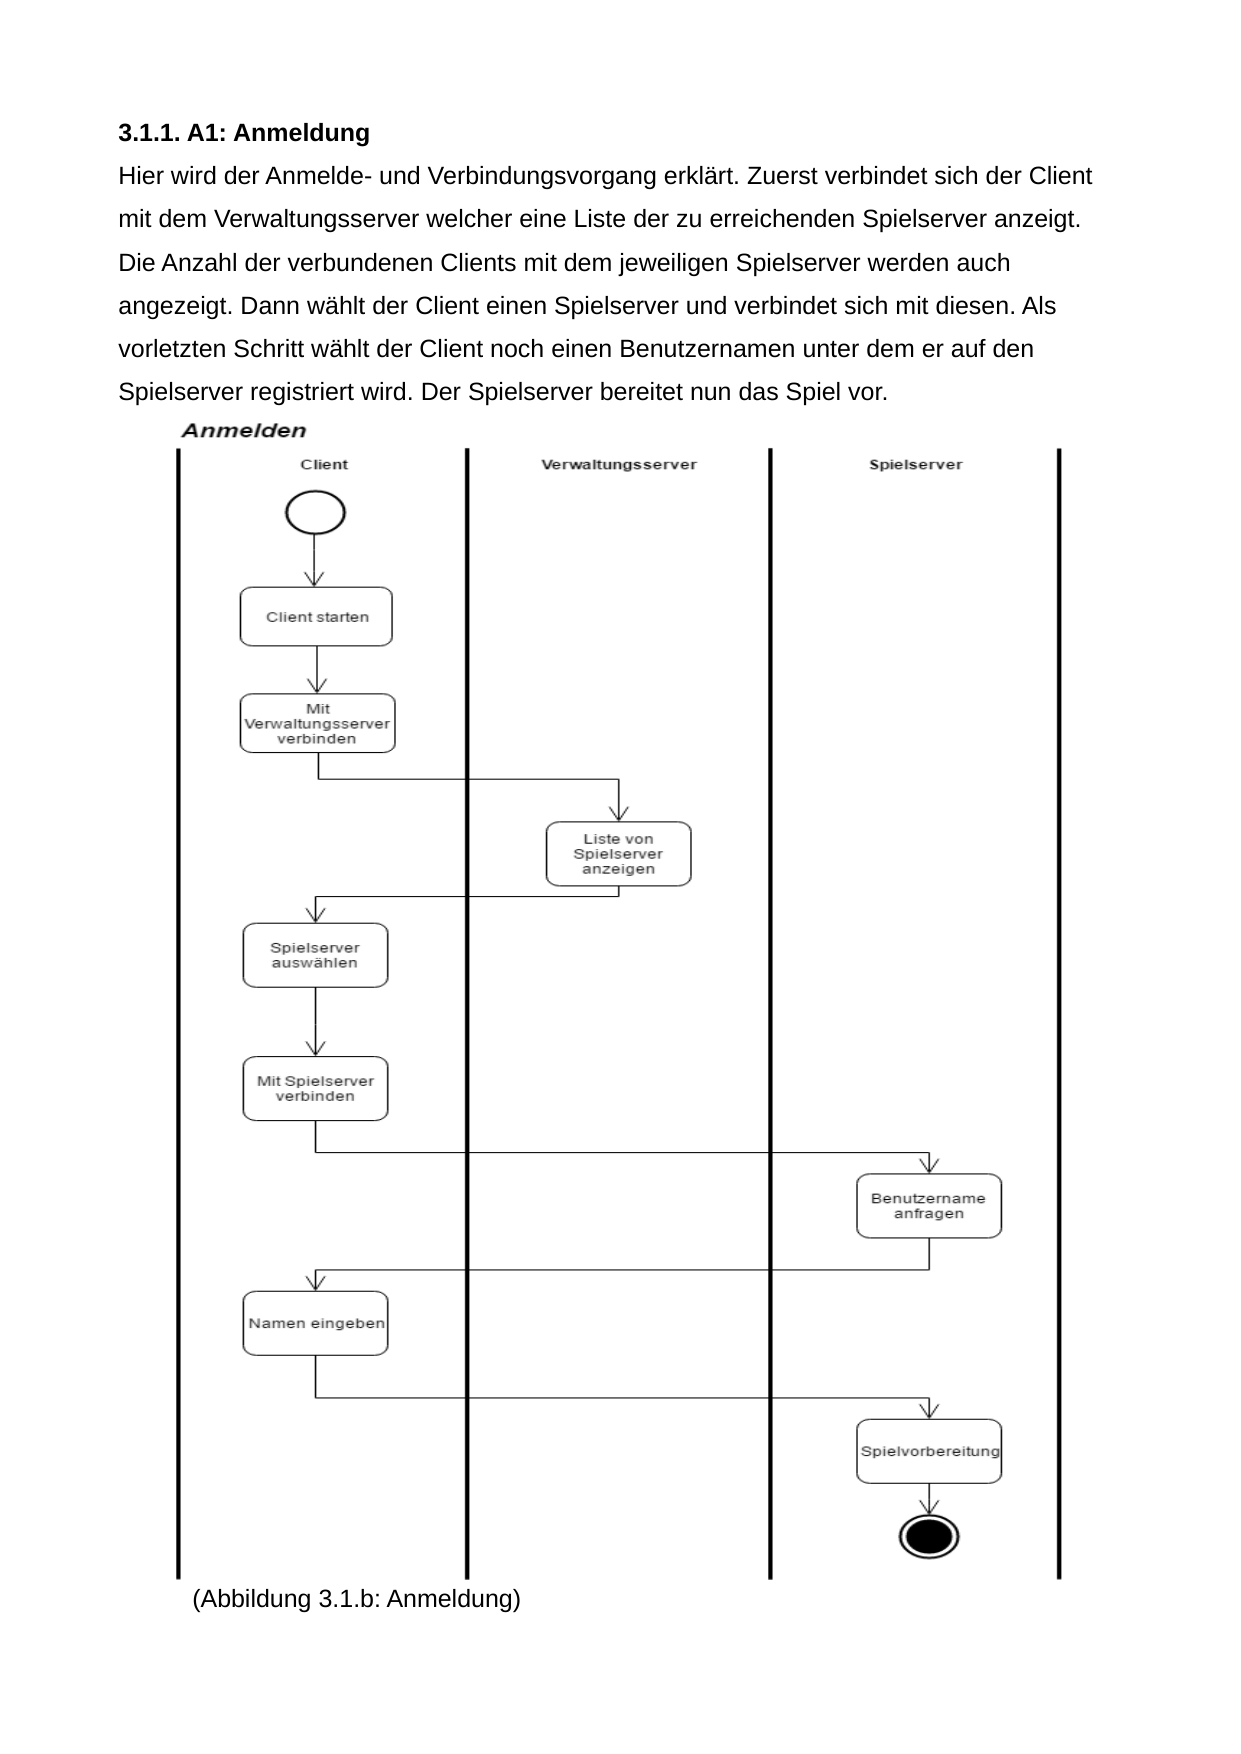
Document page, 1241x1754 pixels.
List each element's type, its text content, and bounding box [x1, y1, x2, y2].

text (Abbildung 3.1.b: Anmeldung) [118, 1584, 1122, 1613]
text Hier wird der Anmelde- und Verbindungsvorgang erklärt. Zuerst verbindet sich der Client mit dem Verwaltungsserver welcher eine Liste der zu erreichenden Spielserver anzeigt. Die Anzahl der verbundenen Clients mit dem jeweiligen Spielserver werden auch angezeigt. Dann wählt der Client einen Spielserver und verbindet sich mit diesen. Als vorletzten Schritt wählt der Client noch einen Benutzernamen unter dem er auf den Spielserver registriert wird. Der Spielserver bereitet nun das Spiel vor. [118, 161, 1122, 406]
text 3.1.1. A1: Anmeldung [118, 118, 1122, 147]
